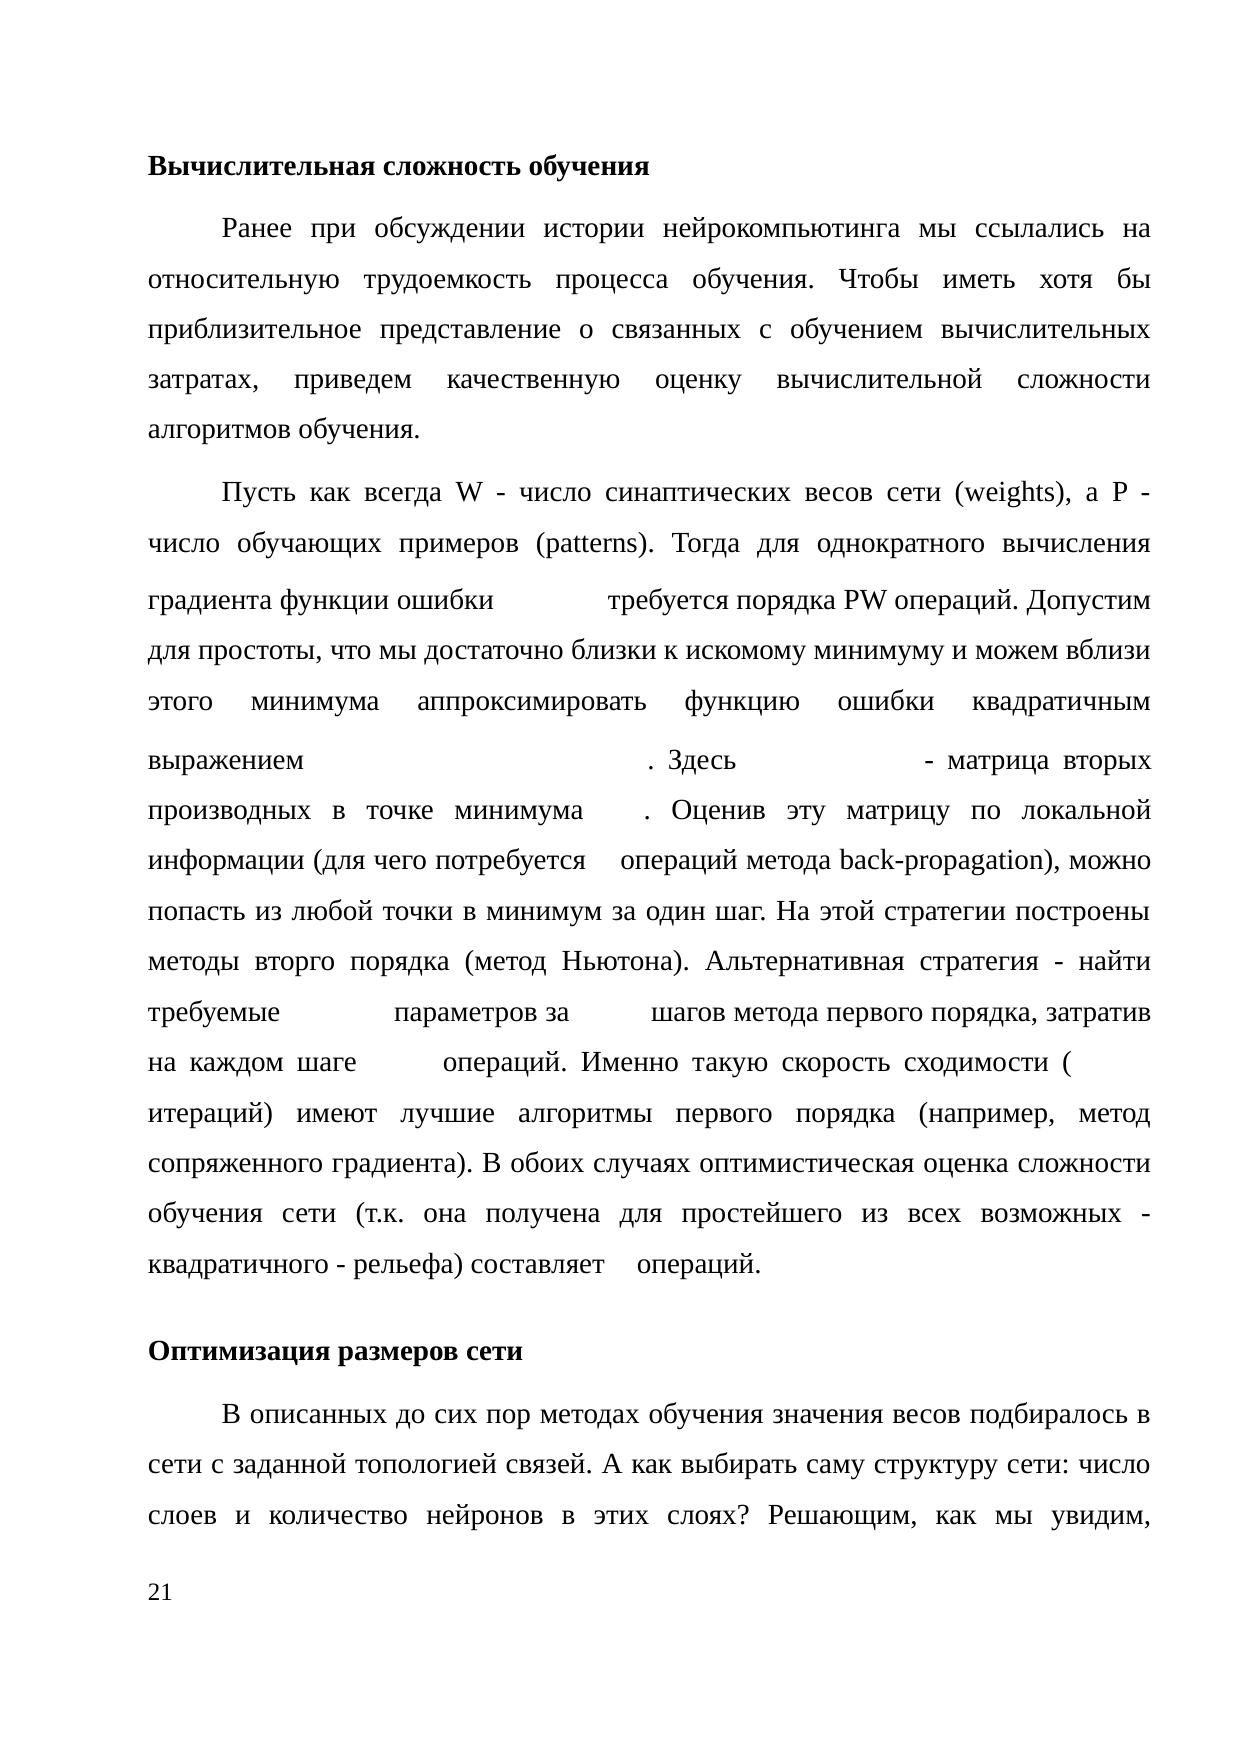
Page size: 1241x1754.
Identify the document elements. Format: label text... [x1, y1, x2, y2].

text Ранее при обсуждении истории нейрокомпьютинга мы ссылались на относительную трудоемкость процесса обучения. Чтобы иметь хотя бы приблизительное представление о связанных с обучением вычислительных затратах, приведем качественную оценку вычислительной сложности алгоритмов обучения. [148, 210, 1152, 445]
text В описанных до сих пор методах обучения значения весов подбиралось в сети с заданной топологией связей. А как выбирать саму структуру сети: число слоев и количество нейронов в этих слоях? Решающим, как мы увидим, [148, 1396, 1152, 1531]
subtitle Вычислительная сложность обучения [148, 148, 1152, 181]
text Пусть как всегда W - число синаптических весов сети (weights), а P - число обучающих примеров (patterns). Тогда для однократного вычисления градиента функции ошибки требуется порядка PW операций. Допустим для простоты, что мы достаточно близки к искомому минимуму и можем вблизи этого минимума аппроксимировать функцию ошибки квадратичным выражением . Здесь - матрица вторых производных в точке минимума . Оценив эту матрицу по локальной информации (для чего потребуется операций метода back-propagation), можно попасть из любой точки в минимум за один шаг. На этой стратегии построены методы вторго порядка (метод Ньютона). Альтернативная стратегия - найти требуемые параметров за шагов метода первого порядка, затратив на каждом шаге операций. Именно такую скорость сходимости ( итераций) имеют лучшие алгоритмы первого порядка (например, метод сопряженного градиента). В обоих случаях оптимистическая оценка сложности обучения сети (т.к. она получена для простейшего из всех возможных - квадратичного - рельефа) составляет операций. [148, 474, 1152, 1279]
subtitle Оптимизация размеров сети [148, 1333, 1152, 1367]
